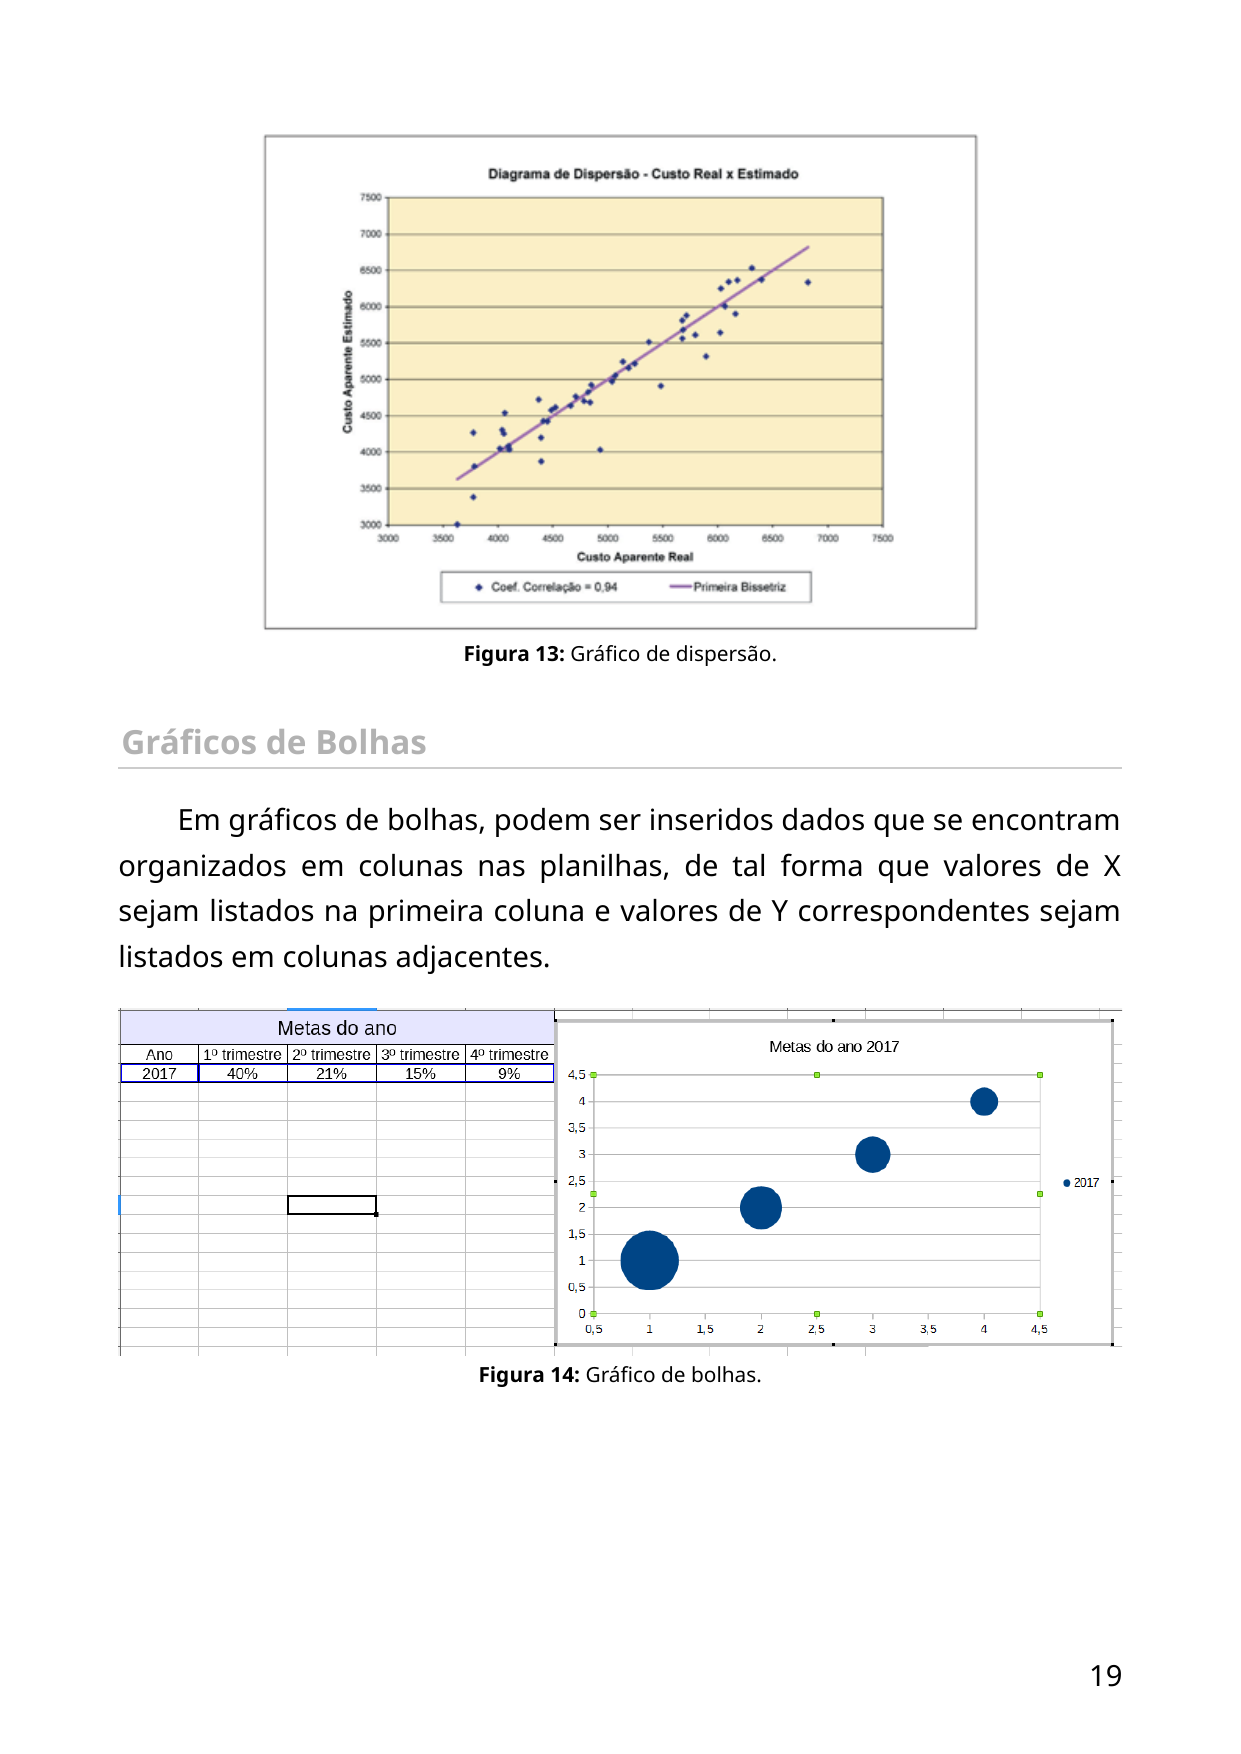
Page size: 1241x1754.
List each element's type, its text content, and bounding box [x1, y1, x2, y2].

subtitle Gráficos de Bolhas [118, 716, 1122, 767]
text Figura 13: Gráfico de dispersão. [258, 636, 983, 668]
text Em gráficos de bolhas, podem ser inseridos dados que se encontram organizados em colunas nas planilhas, de tal forma que valores de X sejam listados na primeira coluna e valores de Y correspondentes sejam listados em colunas adjacentes. [118, 799, 1122, 976]
text Figura 14: Gráfico de bolhas. [118, 1356, 1122, 1388]
picture [118, 1008, 1123, 1356]
picture [257, 130, 983, 636]
